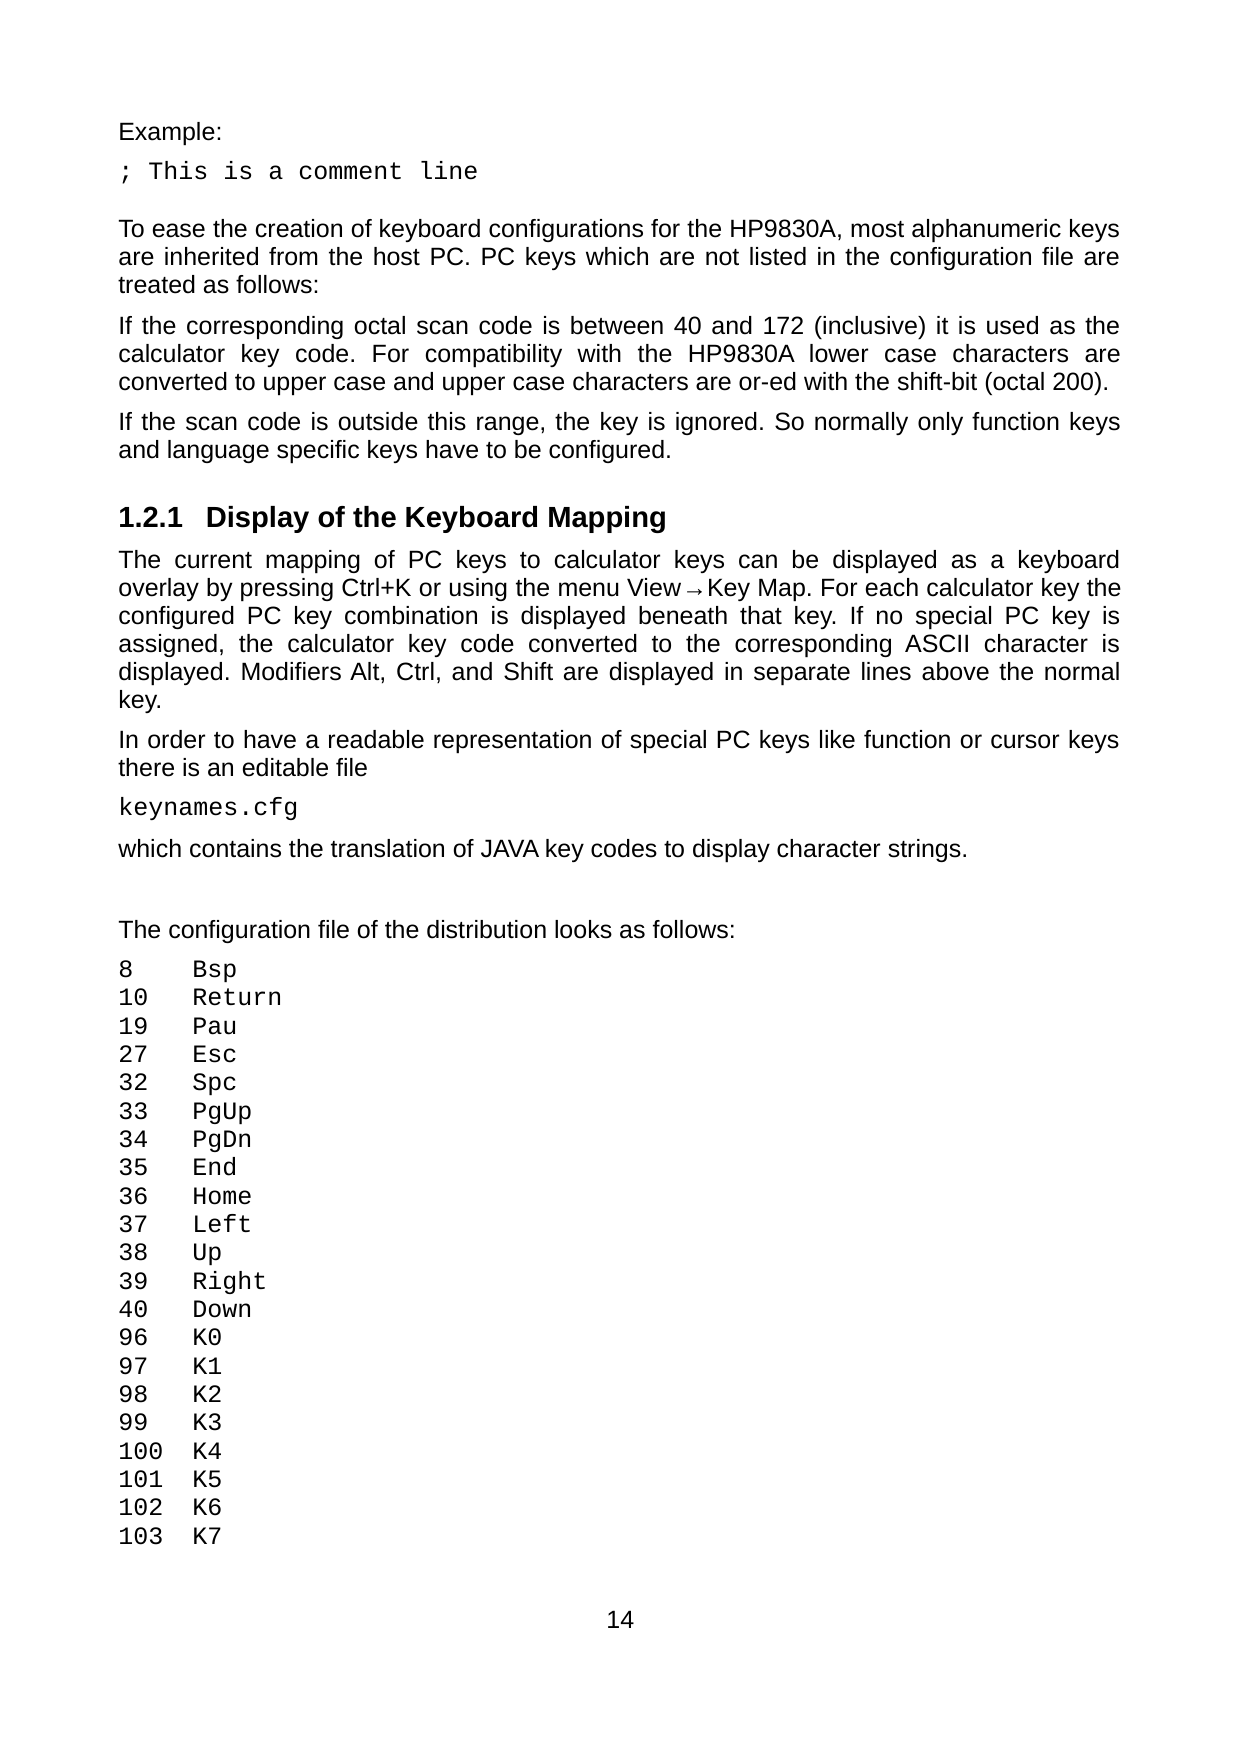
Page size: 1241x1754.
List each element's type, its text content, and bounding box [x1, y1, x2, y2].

text 19 Pau [118, 1013, 1122, 1042]
text In order to have a readable representation of special PC keys like function or cursor keys there is an editable file [118, 726, 1122, 782]
text 38 Up [118, 1240, 1122, 1268]
text ; This is a comment line [118, 158, 1122, 187]
text The current mapping of PC keys to calculator keys can be displayed as a keyboard overlay by pressing Ctrl+K or using the menu View→Key Map. For each calculator key the configured PC key combination is displayed beneath that key. If no special PC key is assigned, the calculator key code converted to the corresponding ASCII character is displayed. Modifiers Alt, Ctrl, and Shift are displayed in separate lines above the normal key. [118, 546, 1122, 714]
text 8 Bsp [118, 957, 1122, 985]
text keynames.cfg [118, 794, 1122, 823]
text 39 Right [118, 1268, 1122, 1297]
text 37 Left [118, 1212, 1122, 1240]
text 103 K7 [118, 1523, 1122, 1552]
text If the corresponding octal scan code is between 40 and 172 (inclusive) it is used as the calculator key code. For compatibility with the HP9830A lower case characters are converted to upper case and upper case characters are or-ed with the shift-bit (octal 200). [118, 311, 1122, 395]
text 99 K3 [118, 1410, 1122, 1438]
text 33 PgUp [118, 1098, 1122, 1127]
text 10 Return [118, 985, 1122, 1013]
text 101 K5 [118, 1467, 1122, 1495]
text The configuration file of the distribution looks as follows: [118, 916, 1122, 944]
text 102 K6 [118, 1495, 1122, 1523]
text If the scan code is outside this range, the key is ignored. So normally only function keys and language specific keys have to be configured. [118, 408, 1122, 463]
text 98 K2 [118, 1382, 1122, 1410]
text 36 Home [118, 1183, 1122, 1212]
text 27 Esc [118, 1042, 1122, 1070]
text 34 PgDn [118, 1127, 1122, 1155]
text which contains the translation of JAVA key codes to display character strings. [118, 835, 1122, 863]
text 96 K0 [118, 1325, 1122, 1353]
text Example: [118, 118, 1122, 146]
text 97 K1 [118, 1353, 1122, 1382]
text 35 End [118, 1155, 1122, 1183]
subtitle Display of the Keyboard Mapping [118, 501, 1122, 534]
text 40 Down [118, 1297, 1122, 1325]
text 32 Spc [118, 1070, 1122, 1098]
text 100 K4 [118, 1438, 1122, 1467]
text To ease the creation of keyboard configurations for the HP9830A, most alphanumeric keys are inherited from the host PC. PC keys which are not listed in the configuration file are treated as follows: [118, 215, 1122, 299]
